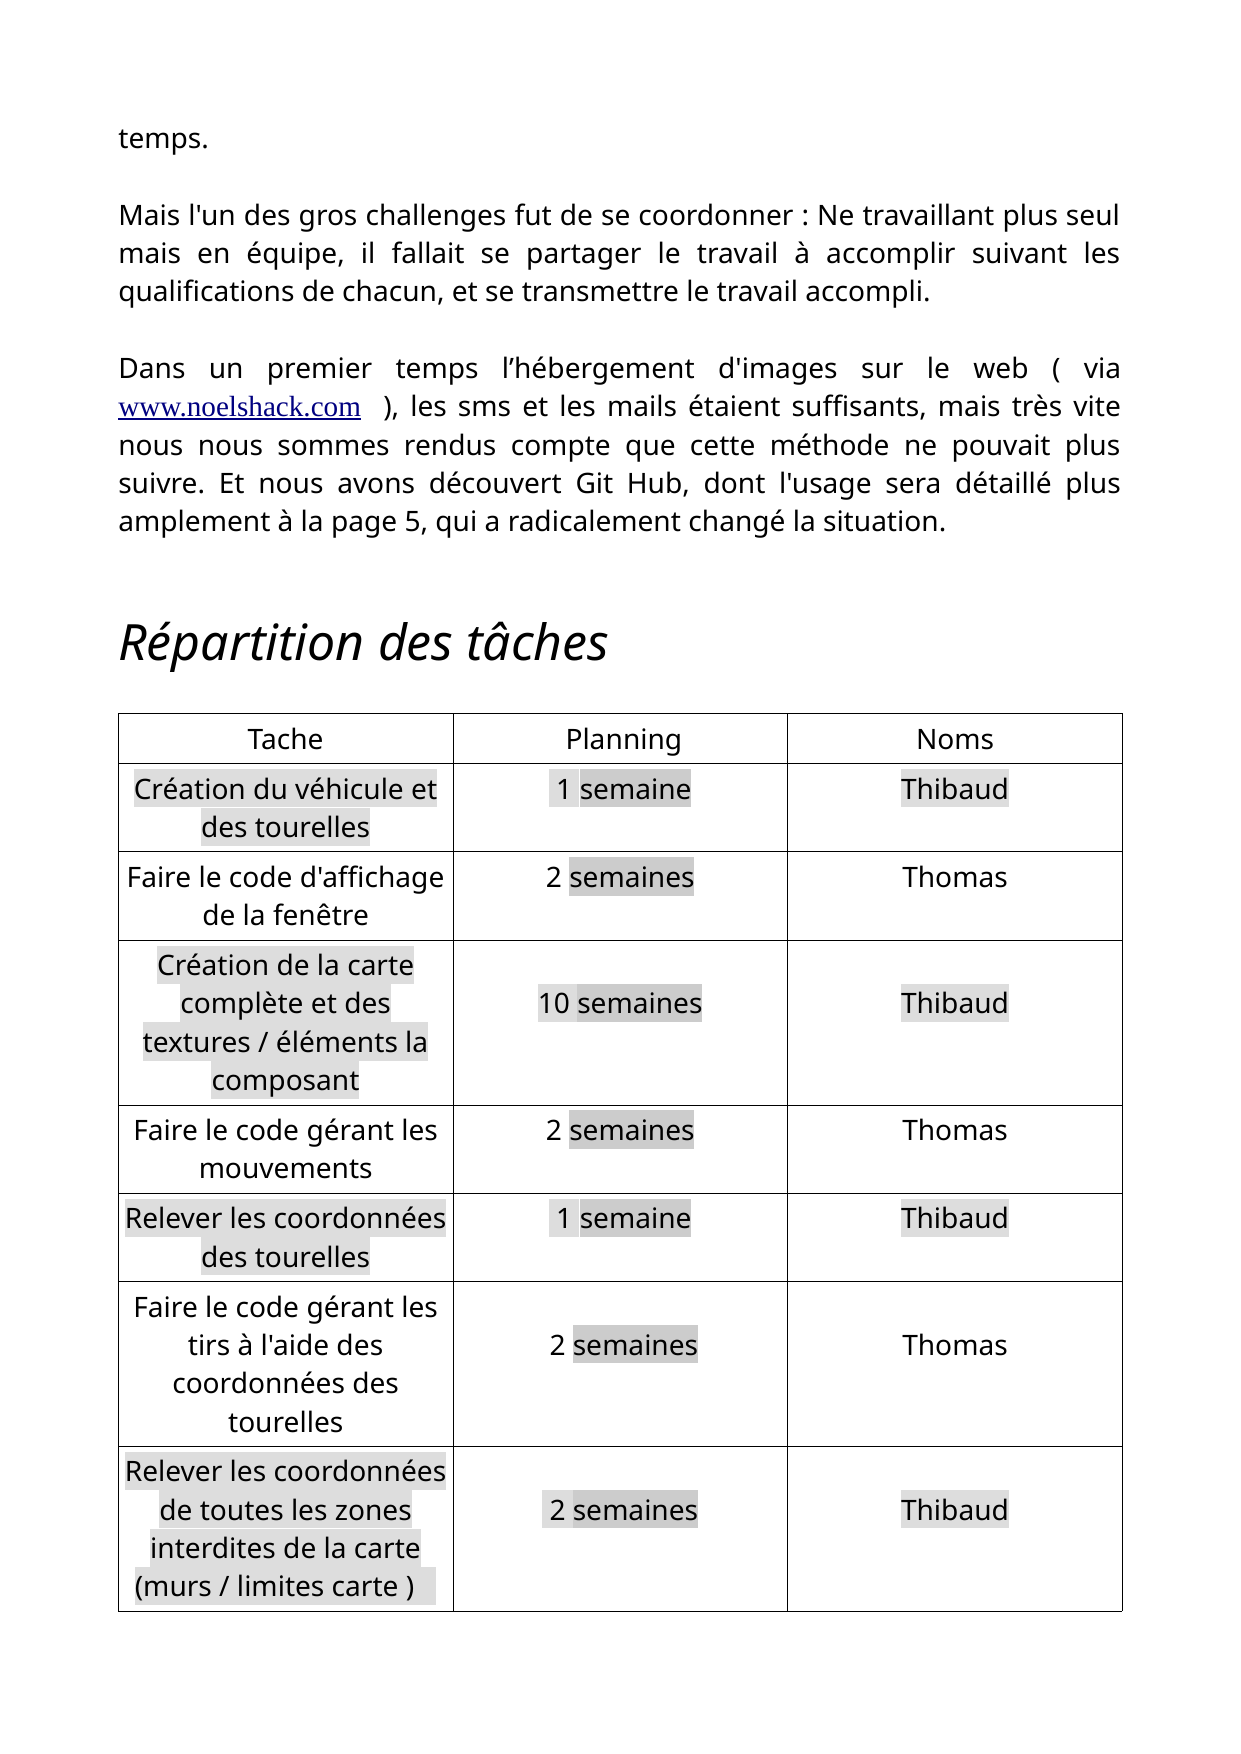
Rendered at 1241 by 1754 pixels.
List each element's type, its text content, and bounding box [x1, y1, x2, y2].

table_cell 1 semaine [454, 1194, 787, 1281]
text Dans un premier temps l’hébergement d'images sur le web ( via www.noelshack.com ), les sms et les mails étaient suffisants, mais très vite nous nous sommes rendus compte que cette méthode ne pouvait plus suivre. Et nous avons découvert Git Hub, dont l'usage sera détaillé plus amplement à la page 5, qui a radicalement changé la situation. [118, 348, 1122, 540]
table_cell 1 semaine [454, 764, 787, 851]
table_cell Thibaud [788, 1447, 1122, 1611]
table_cell Faire le code gérant les mouvements [119, 1106, 453, 1193]
table_header Planning [454, 714, 787, 763]
table_cell Thomas [788, 1282, 1122, 1446]
table_cell Thibaud [788, 1194, 1122, 1281]
table_cell Thomas [788, 1106, 1122, 1193]
text temps. [118, 118, 1122, 156]
table_cell Création de la carte complète et des textures / éléments la composant [119, 941, 453, 1104]
table_cell Création du véhicule et des tourelles [119, 764, 453, 851]
table_cell Faire le code gérant les tirs à l'aide des coordonnées des tourelles [119, 1282, 453, 1446]
table_header Tache [119, 714, 453, 763]
table_cell Thibaud [788, 941, 1122, 1104]
table_cell Thomas [788, 852, 1122, 940]
table_cell 2 semaines [454, 1282, 787, 1446]
table_header Noms [788, 714, 1122, 763]
table_cell Thibaud [788, 764, 1122, 851]
table_cell 2 semaines [454, 852, 787, 940]
table_cell 2 semaines [454, 1106, 787, 1193]
table_cell Faire le code d'affichage de la fenêtre [119, 852, 453, 940]
table_cell Relever les coordonnées de toutes les zones interdites de la carte (murs / limites carte ) [119, 1447, 453, 1611]
table_cell 10 semaines [454, 941, 787, 1104]
text Mais l'un des gros challenges fut de se coordonner : Ne travaillant plus seul mais en équipe, il fallait se partager le travail à accomplir suivant les qualifications de chacun, et se transmettre le travail accompli. [118, 195, 1122, 310]
table_cell 2 semaines [454, 1447, 787, 1611]
table_cell Relever les coordonnées des tourelles [119, 1194, 453, 1281]
text Répartition des tâches [118, 607, 1122, 675]
